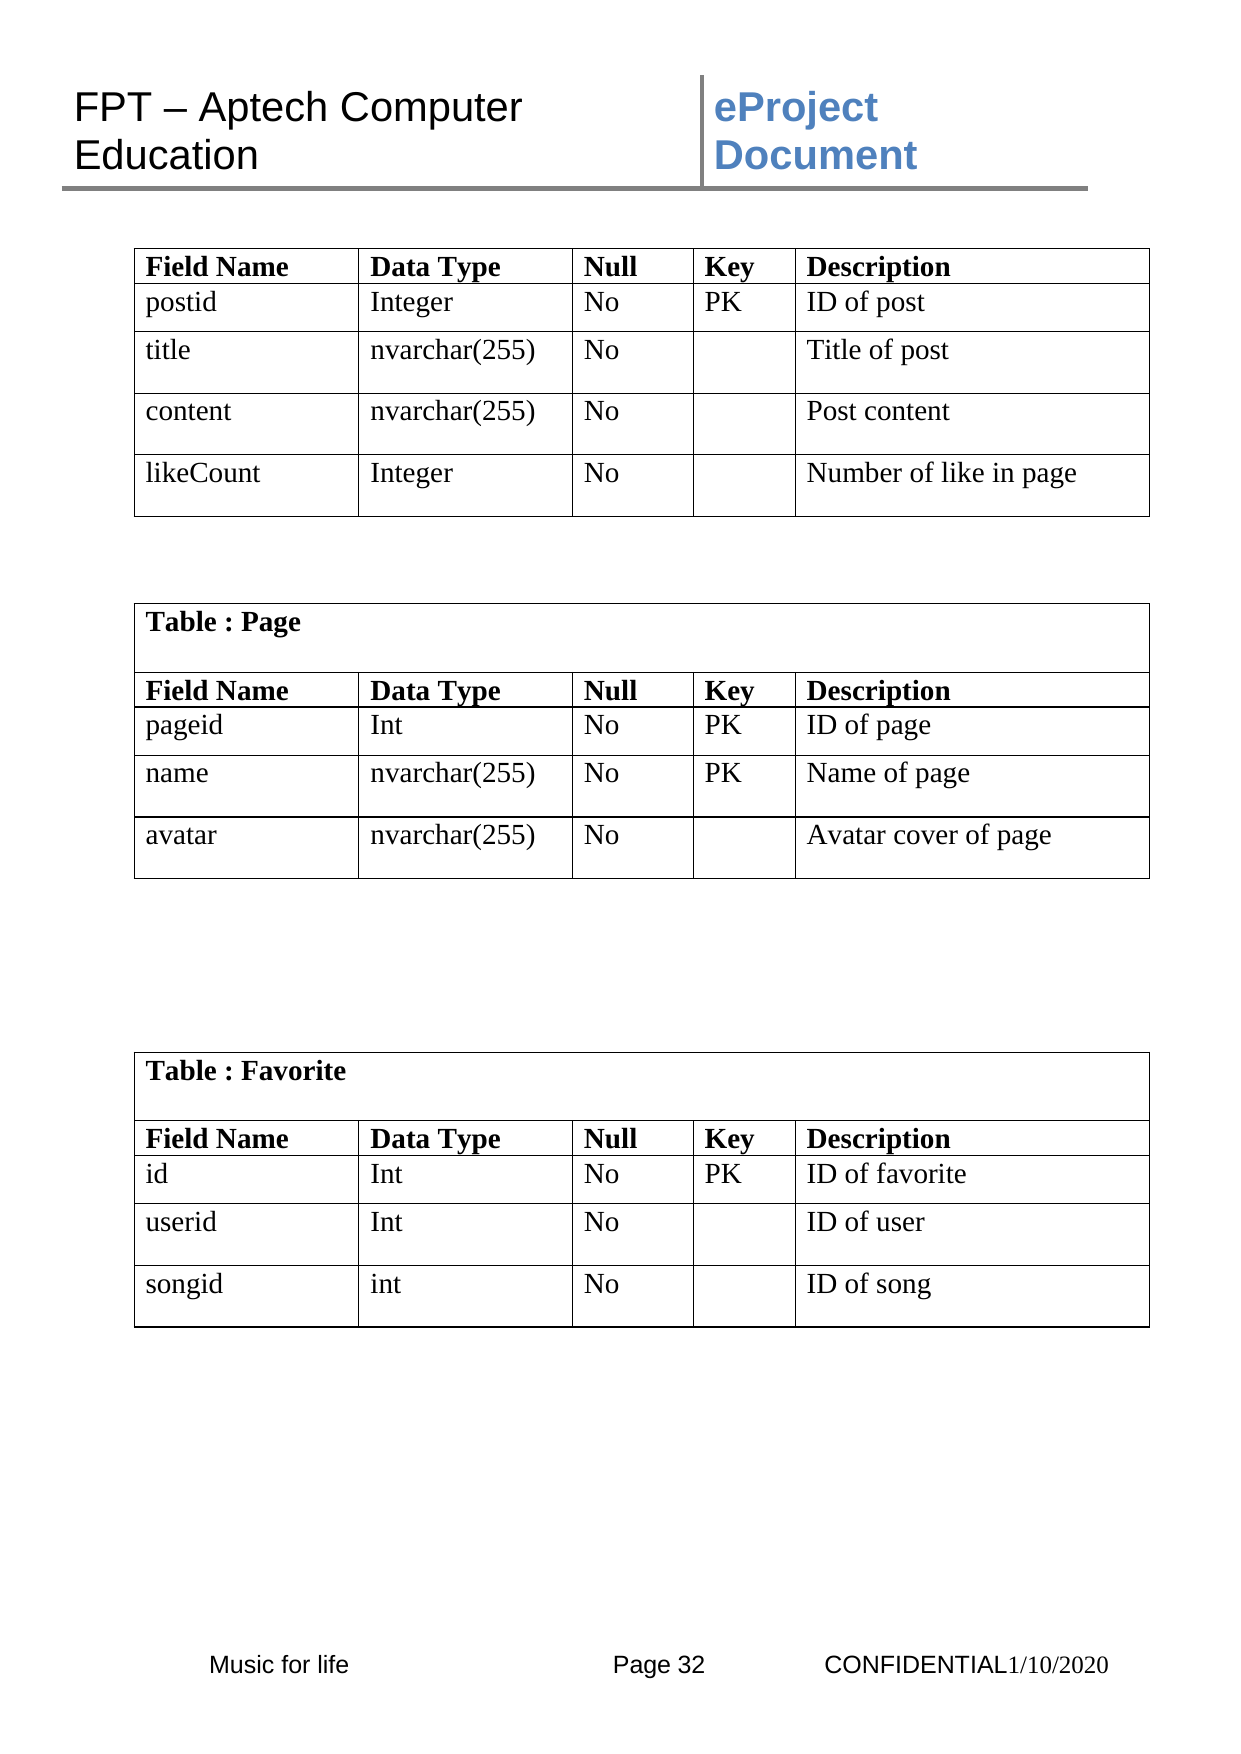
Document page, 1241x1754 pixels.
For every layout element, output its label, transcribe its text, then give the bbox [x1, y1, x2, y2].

table_cell Field Name [135, 1121, 358, 1155]
table_cell Int [359, 708, 572, 754]
table_cell Number of like in page [796, 455, 1149, 516]
table_cell Data Type [359, 1121, 572, 1155]
table_cell No [573, 455, 693, 516]
table_cell userid [135, 1204, 358, 1265]
table_cell nvarchar(255) [359, 818, 572, 878]
table_cell ID of favorite [796, 1156, 1149, 1203]
table_cell id [135, 1156, 358, 1203]
table_cell nvarchar(255) [359, 332, 572, 392]
table_cell PK [694, 708, 795, 754]
table_cell songid [135, 1266, 358, 1326]
table_cell Null [573, 249, 693, 283]
table_cell No [573, 284, 693, 331]
table_cell No [573, 1266, 693, 1326]
table_cell Description [796, 249, 1149, 283]
table_cell Key [694, 1121, 795, 1155]
table_cell content [135, 394, 358, 454]
table_cell Field Name [135, 673, 358, 706]
table_cell ID of page [796, 708, 1149, 754]
table_cell No [573, 818, 693, 878]
table_cell ID of song [796, 1266, 1149, 1326]
table_cell Integer [359, 284, 572, 331]
table_cell Null [573, 1121, 693, 1155]
table_cell Int [359, 1156, 572, 1203]
table_cell PK [694, 756, 795, 816]
table_cell nvarchar(255) [359, 394, 572, 454]
table_cell Name of page [796, 756, 1149, 816]
table_cell avatar [135, 818, 358, 878]
table_cell postid [135, 284, 358, 331]
table_cell Field Name [135, 249, 358, 283]
table_cell ID of user [796, 1204, 1149, 1265]
table_cell Title of post [796, 332, 1149, 392]
table_cell [694, 1204, 795, 1265]
table_cell Description [796, 1121, 1149, 1155]
table_cell No [573, 756, 693, 816]
table_cell PK [694, 284, 795, 331]
table_cell pageid [135, 708, 358, 754]
table_cell Data Type [359, 673, 572, 706]
table_cell No [573, 708, 693, 754]
table_cell No [573, 1204, 693, 1265]
table_cell [694, 1266, 795, 1326]
table_cell Post content [796, 394, 1149, 454]
table_cell [694, 394, 795, 454]
table_header Table : Favorite [135, 1053, 1149, 1120]
table_cell Key [694, 673, 795, 706]
table_cell [694, 818, 795, 878]
table_cell No [573, 1156, 693, 1203]
table_cell Int [359, 1204, 572, 1265]
table_cell nvarchar(255) [359, 756, 572, 816]
table_cell Avatar cover of page [796, 818, 1149, 878]
table_cell PK [694, 1156, 795, 1203]
table_cell Data Type [359, 249, 572, 283]
table_header Table : Page [135, 604, 1149, 672]
table_cell Key [694, 249, 795, 283]
table_cell No [573, 332, 693, 392]
table_cell Null [573, 673, 693, 706]
table_cell ID of post [796, 284, 1149, 331]
table_cell name [135, 756, 358, 816]
table_cell Integer [359, 455, 572, 516]
table_cell No [573, 394, 693, 454]
table_cell int [359, 1266, 572, 1326]
table_cell title [135, 332, 358, 392]
table_cell Description [796, 673, 1149, 706]
table_cell [694, 332, 795, 392]
table_cell likeCount [135, 455, 358, 516]
table_cell [694, 455, 795, 516]
